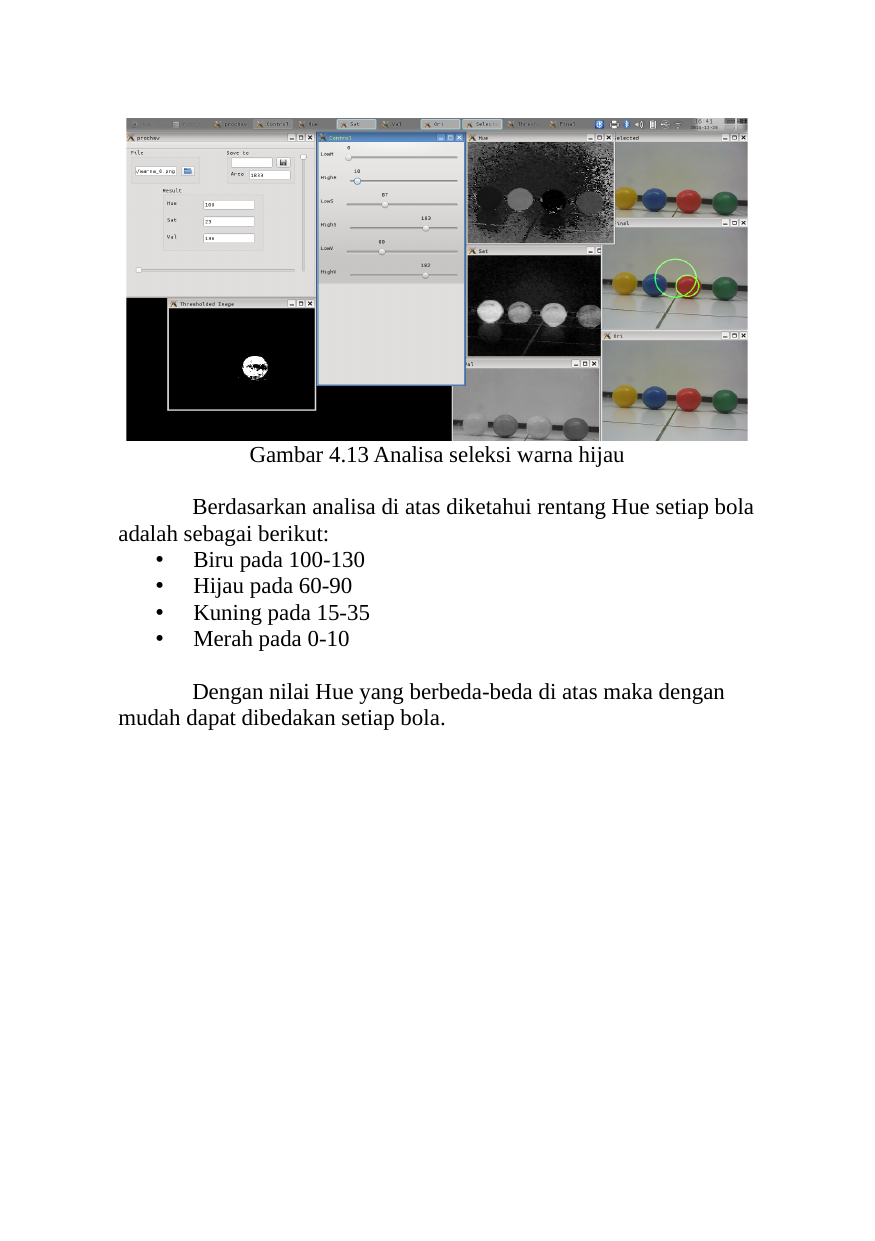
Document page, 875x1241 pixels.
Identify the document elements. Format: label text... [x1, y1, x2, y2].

picture [126, 118, 748, 441]
text Gambar 4.13 Analisa seleksi warna hijau [118, 118, 756, 467]
list Biru pada 100-130 [156, 546, 756, 572]
text Dengan nilai Hue yang berbeda-beda di atas maka dengan mudah dapat dibedakan setiap bola. [118, 678, 756, 731]
text Berdasarkan analisa di atas diketahui rentang Hue setiap bola adalah sebagai berikut: [118, 493, 756, 546]
list Kuning pada 15-35 [156, 599, 756, 625]
list Hijau pada 60-90 [156, 572, 756, 599]
list Merah pada 0-10 [156, 625, 756, 651]
